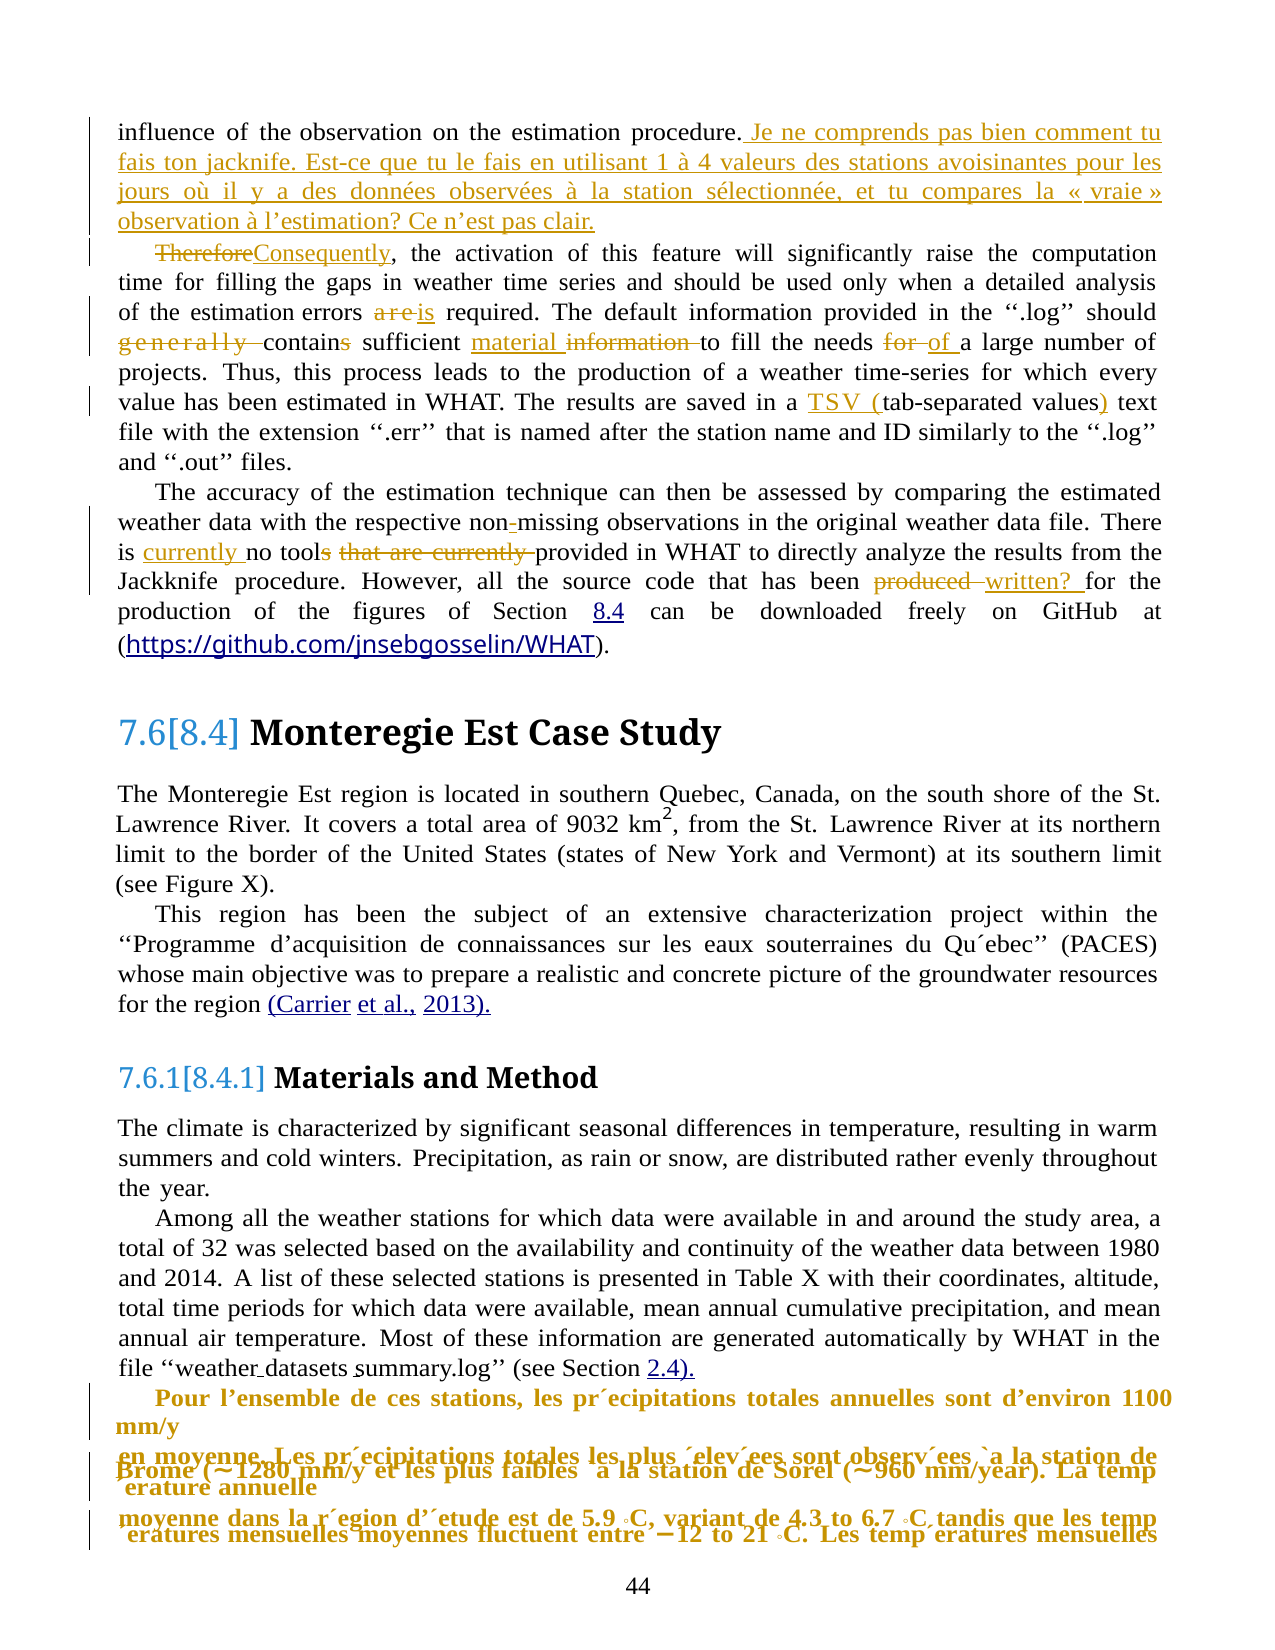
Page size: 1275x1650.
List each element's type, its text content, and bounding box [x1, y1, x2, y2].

text Among all the weather stations for which data were available in and around the study area, a total of 32 was selected based on the availability and continuity of the weather data between 1980 and 2014. A list of these selected stations is presented in Table X with their coordinates, altitude, total time periods for which data were available, mean annual cumulative precipitation, and mean annual air temperature. Most of these information are generated automatically by WHAT in the file ‘‘weather datasets summary.log’’ (see Section 2.4). [118, 1203, 1161, 1381]
text en moyenne. Les pr´ecipitations totales les plus ´elev´ees sont observ´ees `a la station de Brome (∼1280 mm/y et les plus faibles `a la station de Sorel (∼960 mm/year). La temp´erature annuelle [115, 1452, 1157, 1501]
text moyenne dans la r´egion d’´etude est de 5.9 ◦C, variant de 4.3 to 6.7 ◦C tandis que les temp´eratures mensuelles moyennes fluctuent entre −12 to 21 ◦C. Les temp´eratures mensuelles [118, 1510, 1158, 1550]
subtitle Monteregie Est Case Study [118, 707, 1173, 755]
text The Monteregie Est region is located in southern Quebec, Canada, on the south shore of the St. Lawrence River. It covers a total area of 9032 km2, from the St. Lawrence River at its northern limit to the border of the United States (states of New York and Vermont) at its southern limit (see Figure X). [115, 778, 1162, 898]
text The climate is characterized by significant seasonal differences in temperature, resulting in warm summers and cold winters. Precipitation, as rain or snow, are distributed rather evenly throughout the year. [117, 1113, 1158, 1202]
text Pour l’ensemble de ces stations, les pr´ecipitations totales annuelles sont d’environ 1100 mm/y [115, 1383, 1173, 1440]
text The accuracy of the estimation technique can then be assessed by comparing the estimated weather data with the respective non-missing observations in the original weather data file. There is currently no tool provided in WHAT to directly analyze the results from the Jackknife procedure. However, all the source code that has been written? for the production of the figures of Section 8.4 can be downloaded freely on GitHub at (https://github.com/jnsebgosselin/WHAT). [117, 477, 1162, 661]
subtitle Materials and Method [118, 1057, 1173, 1097]
text More specifically, when this option is activated, WHAT will estimate a value for the target station for every day of the time series. In other words, loop B in the flowchart of Figure 8.1 will run over all the days of the dataset and not only over days for which there is a missing data. In addition, the memory feature will be deactivated and a MLR model will be estimated for each day independently. If a measured value is present for the current day being estimated, this value will be temporarily discarded from the data series to avoid self-influence of the observation on the estimation procedure. Je ne comprends pas bien comment tu fais ton jacknife. Est-ce que tu le fais en utilisant 1 à 4 valeurs des stations avoisinantes pour les jours où il y a des données observées à la station sélectionnée, et tu compares la « vraie » observation à l’estimation? Ce n’est pas clair. [117, 173, 1162, 235]
text More specifically, when this option is activated, WHAT will estimate a value for the target station for every day of the time series. In other words, loop B in the flowchart of Figure 8.1 will run over all the days of the dataset and not only over days for which there is a missing data. In addition, the memory feature will be deactivated and a MLR model will be estimated for each day independently. If a measured value is present for the current day being estimated, this value will be temporarily discarded from the data series to avoid self-influence of the observation on the estimation procedure. Je ne comprends pas bien comment tu fais ton jacknife. Est-ce que tu le fais en utilisant 1 à 4 valeurs des stations avoisinantes pour les jours où il y a des données observées à la station sélectionnée, et tu compares la « vraie » observation à l’estimation? Ce n’est pas clair. [117, 117, 1162, 172]
text This region has been the subject of an extensive characterization project within the ‘‘Programme d’acquisition de connaissances sur les eaux souterraines du Qu´ebec’’ (PACES) whose main objective was to prepare a realistic and concrete picture of the groundwater resources for the region (Carrier et al., 2013). [117, 899, 1158, 1017]
text Consequently, the activation of this feature will significantly raise the computation time for filling the gaps in weather time series and should be used only when a detailed analysis of the estimation errors is required. The default information provided in the ‘‘.log’’ should contain sufficient material to fill the needs of a large number of projects. Thus, this process leads to the production of a weather time-series for which every value has been estimated in WHAT. The results are saved in a TSV (tab-separated values) text file with the extension ‘‘.err’’ that is named after the station name and ID similarly to the ‘‘.log’’ and ‘‘.out’’ files. [118, 238, 1157, 476]
